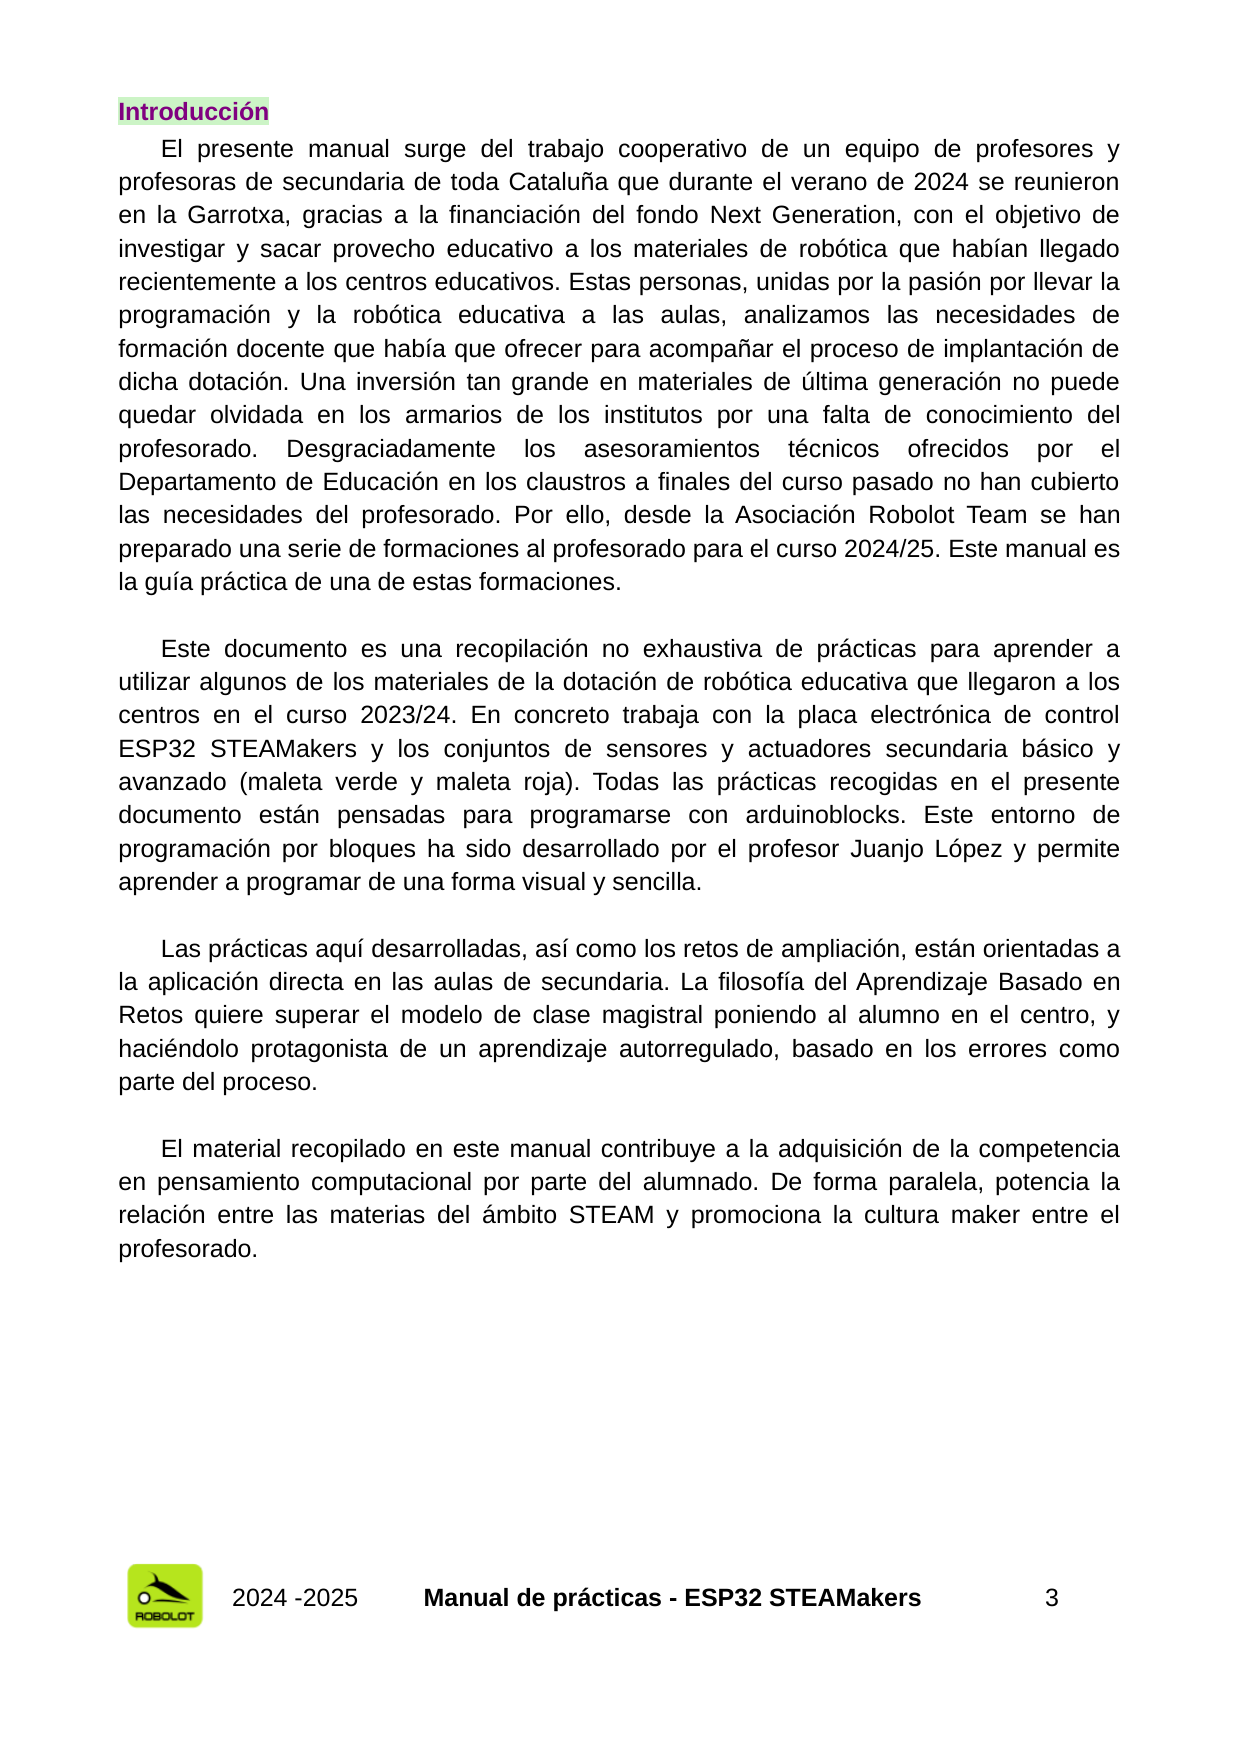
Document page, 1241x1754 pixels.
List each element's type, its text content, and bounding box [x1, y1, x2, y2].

text El material recopilado en este manual contribuye a la adquisición de la competencia en pensamiento computacional por parte del alumnado. De forma paralela, potencia la relación entre las materias del ámbito STEAM y promociona la cultura maker entre el profesorado. [118, 1133, 1122, 1262]
text Las prácticas aquí desarrolladas, así como los retos de ampliación, están orientadas a la aplicación directa en las aulas de secundaria. La filosofía del Aprendizaje Basado en Retos quiere superar el modelo de clase magistral poniendo al alumno en el centro, y haciéndolo protagonista de un aprendizaje autorregulado, basado en los errores como parte del proceso. [118, 933, 1122, 1096]
text Este documento es una recopilación no exhaustiva de prácticas para aprender a utilizar algunos de los materiales de la dotación de robótica educativa que llegaron a los centros en el curso 2023/24. En concreto trabaja con la placa electrónica de control ESP32 STEAMakers y los conjuntos de sensores y actuadores secundaria básico y avanzado (maleta verde y maleta roja). Todas las prácticas recogidas en el presente documento están pensadas para programarse con arduinoblocks. Este entorno de programación por bloques ha sido desarrollado por el profesor Juanjo López y permite aprender a programar de una forma visual y sencilla. [118, 633, 1122, 896]
subtitle Introducción [118, 97, 1122, 125]
picture [126, 1563, 205, 1631]
text El presente manual surge del trabajo cooperativo de un equipo de profesores y profesoras de secundaria de toda Cataluña que durante el verano de 2024 se reunieron en la Garrotxa, gracias a la financiación del fondo Next Generation, con el objetivo de investigar y sacar provecho educativo a los materiales de robótica que habían llegado recientemente a los centros educativos. Estas personas, unidas por la pasión por llevar la programación y la robótica educativa a las aulas, analizamos las necesidades de formación docente que había que ofrecer para acompañar el proceso de implantación de dicha dotación. Una inversión tan grande en materiales de última generación no puede quedar olvidada en los armarios de los institutos por una falta de conocimiento del profesorado. Desgraciadamente los asesoramientos técnicos ofrecidos por el Departamento de Educación en los claustros a finales del curso pasado no han cubierto las necesidades del profesorado. Por ello, desde la Asociación Robolot Team se han preparado una serie de formaciones al profesorado para el curso 2024/25. Este manual es la guía práctica de una de estas formaciones. [118, 133, 1122, 596]
